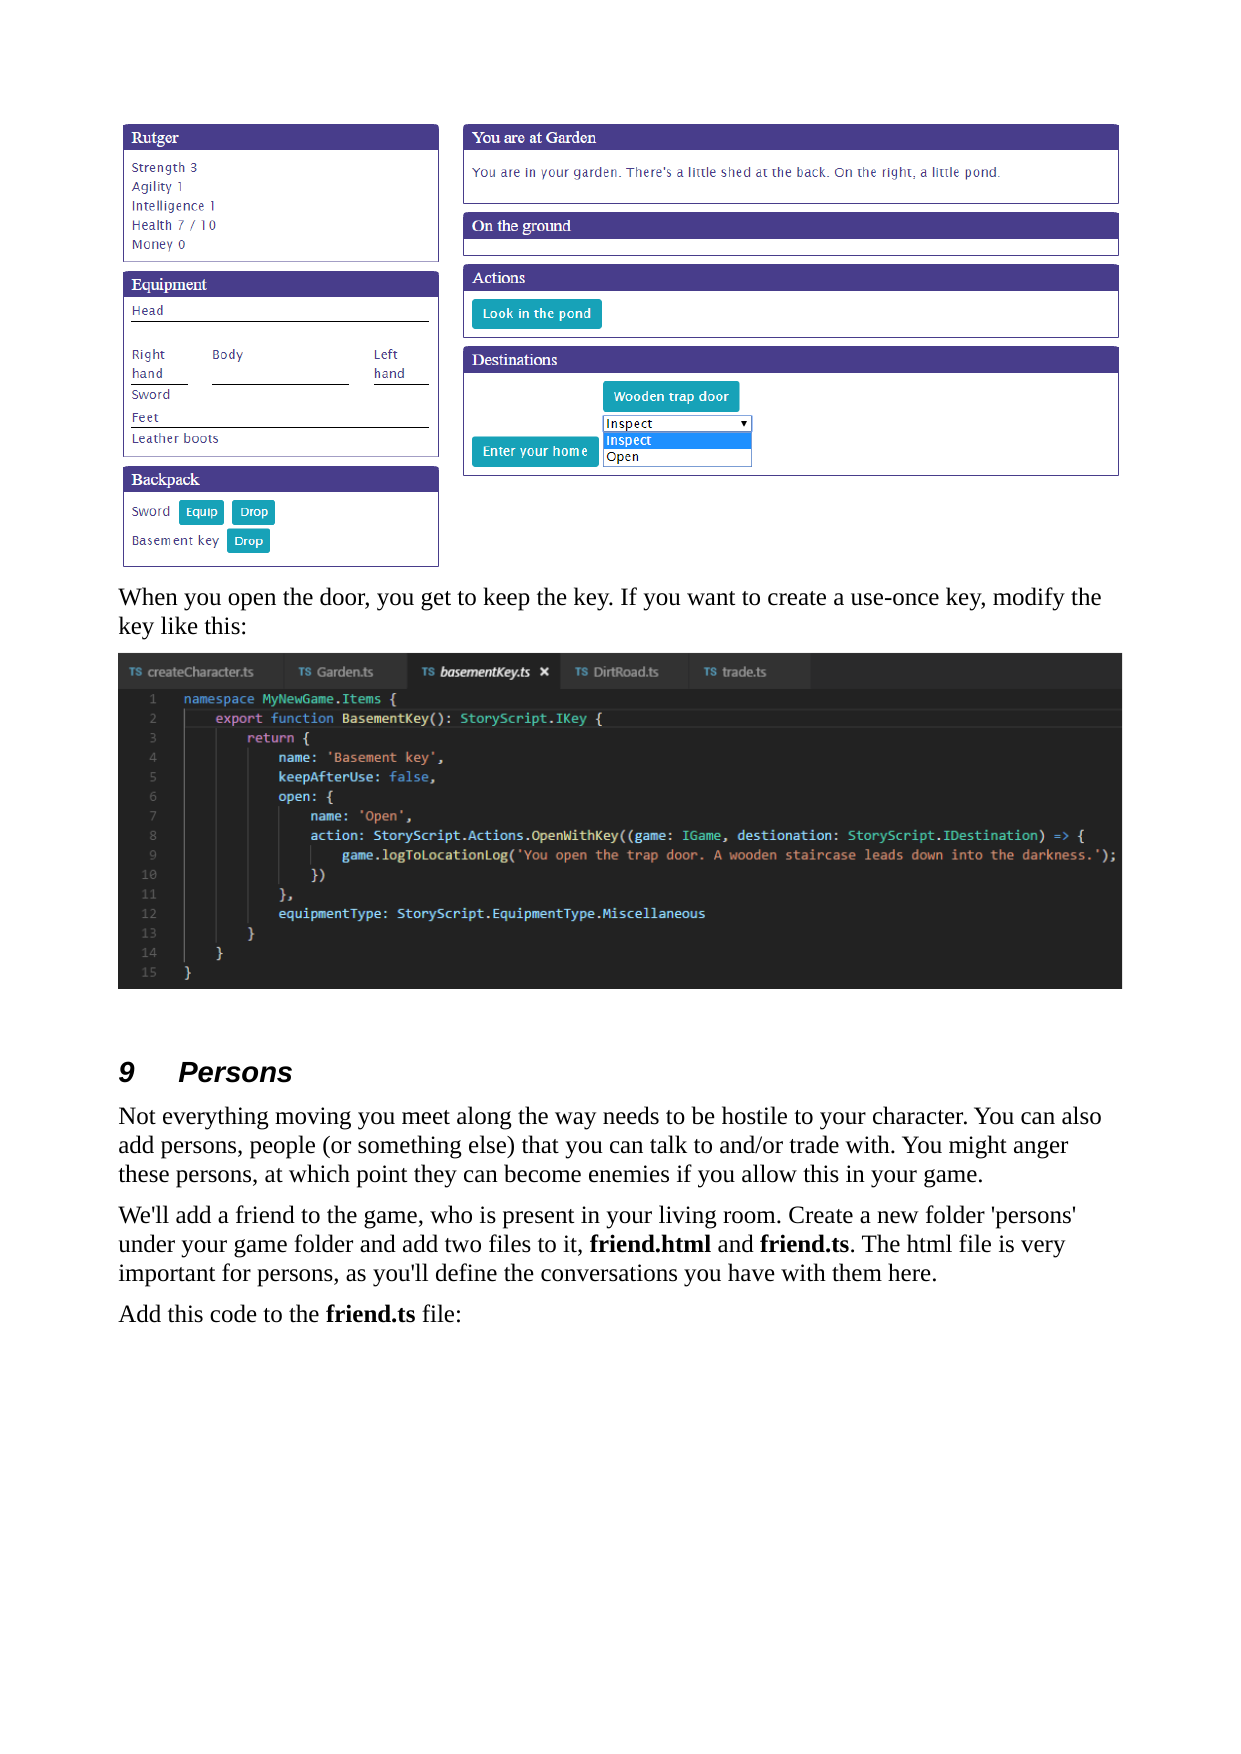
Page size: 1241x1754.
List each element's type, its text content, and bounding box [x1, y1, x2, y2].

text Add this code to the friend.ts file: [118, 1299, 1122, 1328]
text We'll add a friend to the game, who is present in your living room. Create a new folder 'persons' under your game folder and add two files to it, friend.html and friend.ts. The html file is very important for persons, as you'll define the conversations you have with them here. [118, 1200, 1122, 1286]
text When you open the door, you get to keep the key. If you want to create a use-once key, modify the key like this: [118, 582, 1122, 640]
text Not everything moving you meet along the way needs to be hostile to your character. You can also add persons, people (or something else) that you can talk to and/or trade with. You might anger these persons, at which point they can become enemies if you allow this in your game. [118, 1101, 1122, 1188]
subtitle Persons [118, 1055, 1122, 1089]
